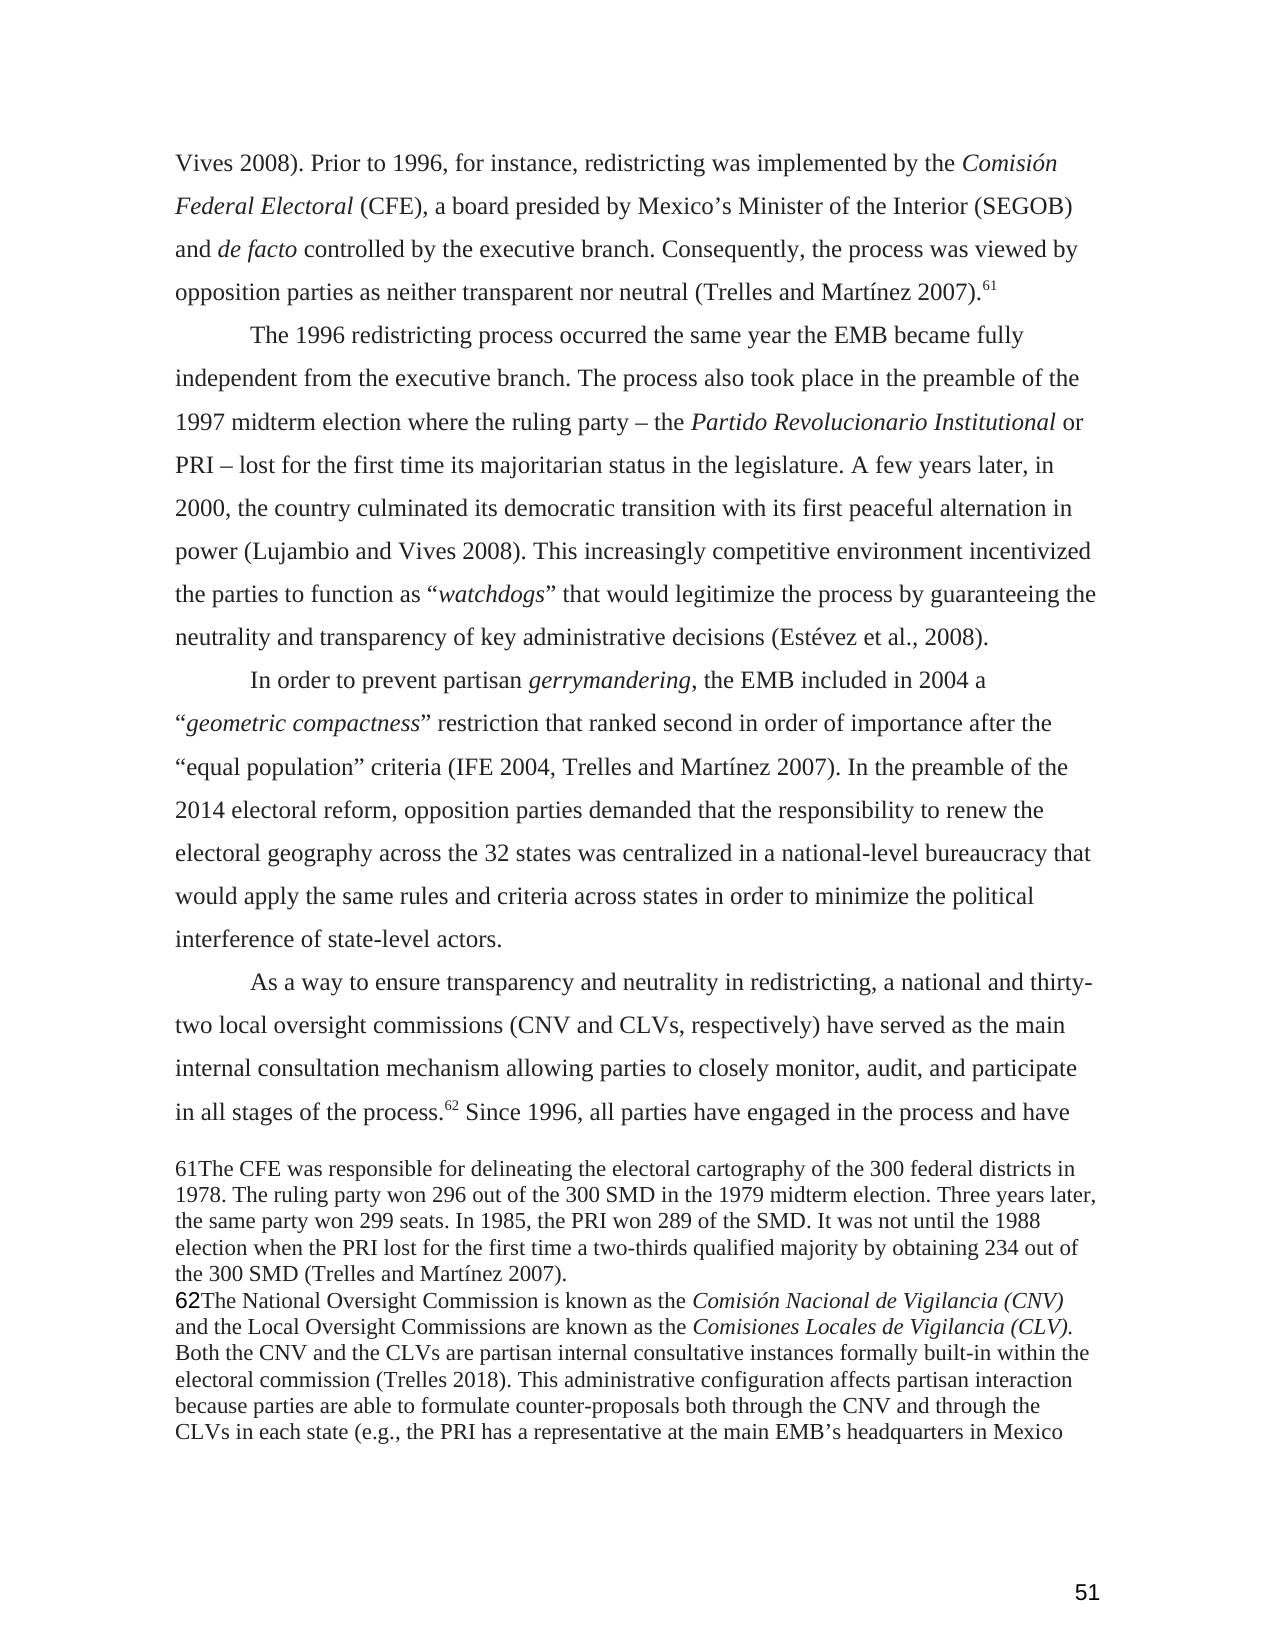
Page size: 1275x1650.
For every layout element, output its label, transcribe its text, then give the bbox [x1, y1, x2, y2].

text Vives 2008). Prior to 1996, for instance, redistricting was implemented by the Comisión Federal Electoral (CFE), a board presided by Mexico’s Minister of the Interior (SEGOB) and de facto controlled by the executive branch. Consequently, the process was viewed by opposition parties as neither transparent nor neutral (Trelles and Martínez 2007). [175, 148, 1100, 306]
text The National Oversight Commission is known as the Comisión Nacional de Vigilancia (CNV) and the Local Oversight Commissions are known as the Comisiones Locales de Vigilancia (CLV). Both the CNV and the CLVs are partisan internal consultative instances formally built-in within the electoral commission (Trelles 2018). This administrative configuration affects partisan interaction because parties are able to formulate counter-proposals both through the CNV and through the CLVs in each state (e.g., the PRI has a representative at the main EMB’s headquarters in Mexico [175, 1287, 1100, 1445]
text In order to prevent partisan gerrymandering, the EMB included in 2004 a “geometric compactness” restriction that ranked second in order of importance after the “equal population” criteria (IFE 2004, Trelles and Martínez 2007). In the preamble of the 2014 electoral reform, opposition parties demanded that the responsibility to renew the electoral geography across the 32 states was centralized in a national-level bureaucracy that would apply the same rules and criteria across states in order to minimize the political interference of state-level actors. [175, 665, 1100, 953]
text The CFE was responsible for delineating the electoral cartography of the 300 federal districts in 1978. The ruling party won 296 out of the 300 SMD in the 1979 midterm election. Three years later, the same party won 299 seats. In 1985, the PRI won 289 of the SMD. It was not until the 1988 election when the PRI lost for the first time a two-thirds qualified majority by obtaining 234 out of the 300 SMD (Trelles and Martínez 2007). [175, 1155, 1100, 1287]
text The 1996 redistricting process occurred the same year the EMB became fully independent from the executive branch. The process also took place in the preamble of the 1997 midterm election where the ruling party – the Partido Revolucionario Institutional or PRI – lost for the first time its majoritarian status in the legislature. A few years later, in 2000, the country culminated its democratic transition with its first peaceful alternation in power (Lujambio and Vives 2008). This increasingly competitive environment incentivized the parties to function as “watchdogs” that would legitimize the process by guaranteeing the neutrality and transparency of key administrative decisions (Estévez et al., 2008). [175, 320, 1100, 651]
text As a way to ensure transparency and neutrality in redistricting, a national and thirty-two local oversight commissions (CNV and CLVs, respectively) have served as the main internal consultation mechanism allowing parties to closely monitor, audit, and participate in all stages of the process. Since 1996, all parties have engaged in the process and have [175, 967, 1100, 1125]
